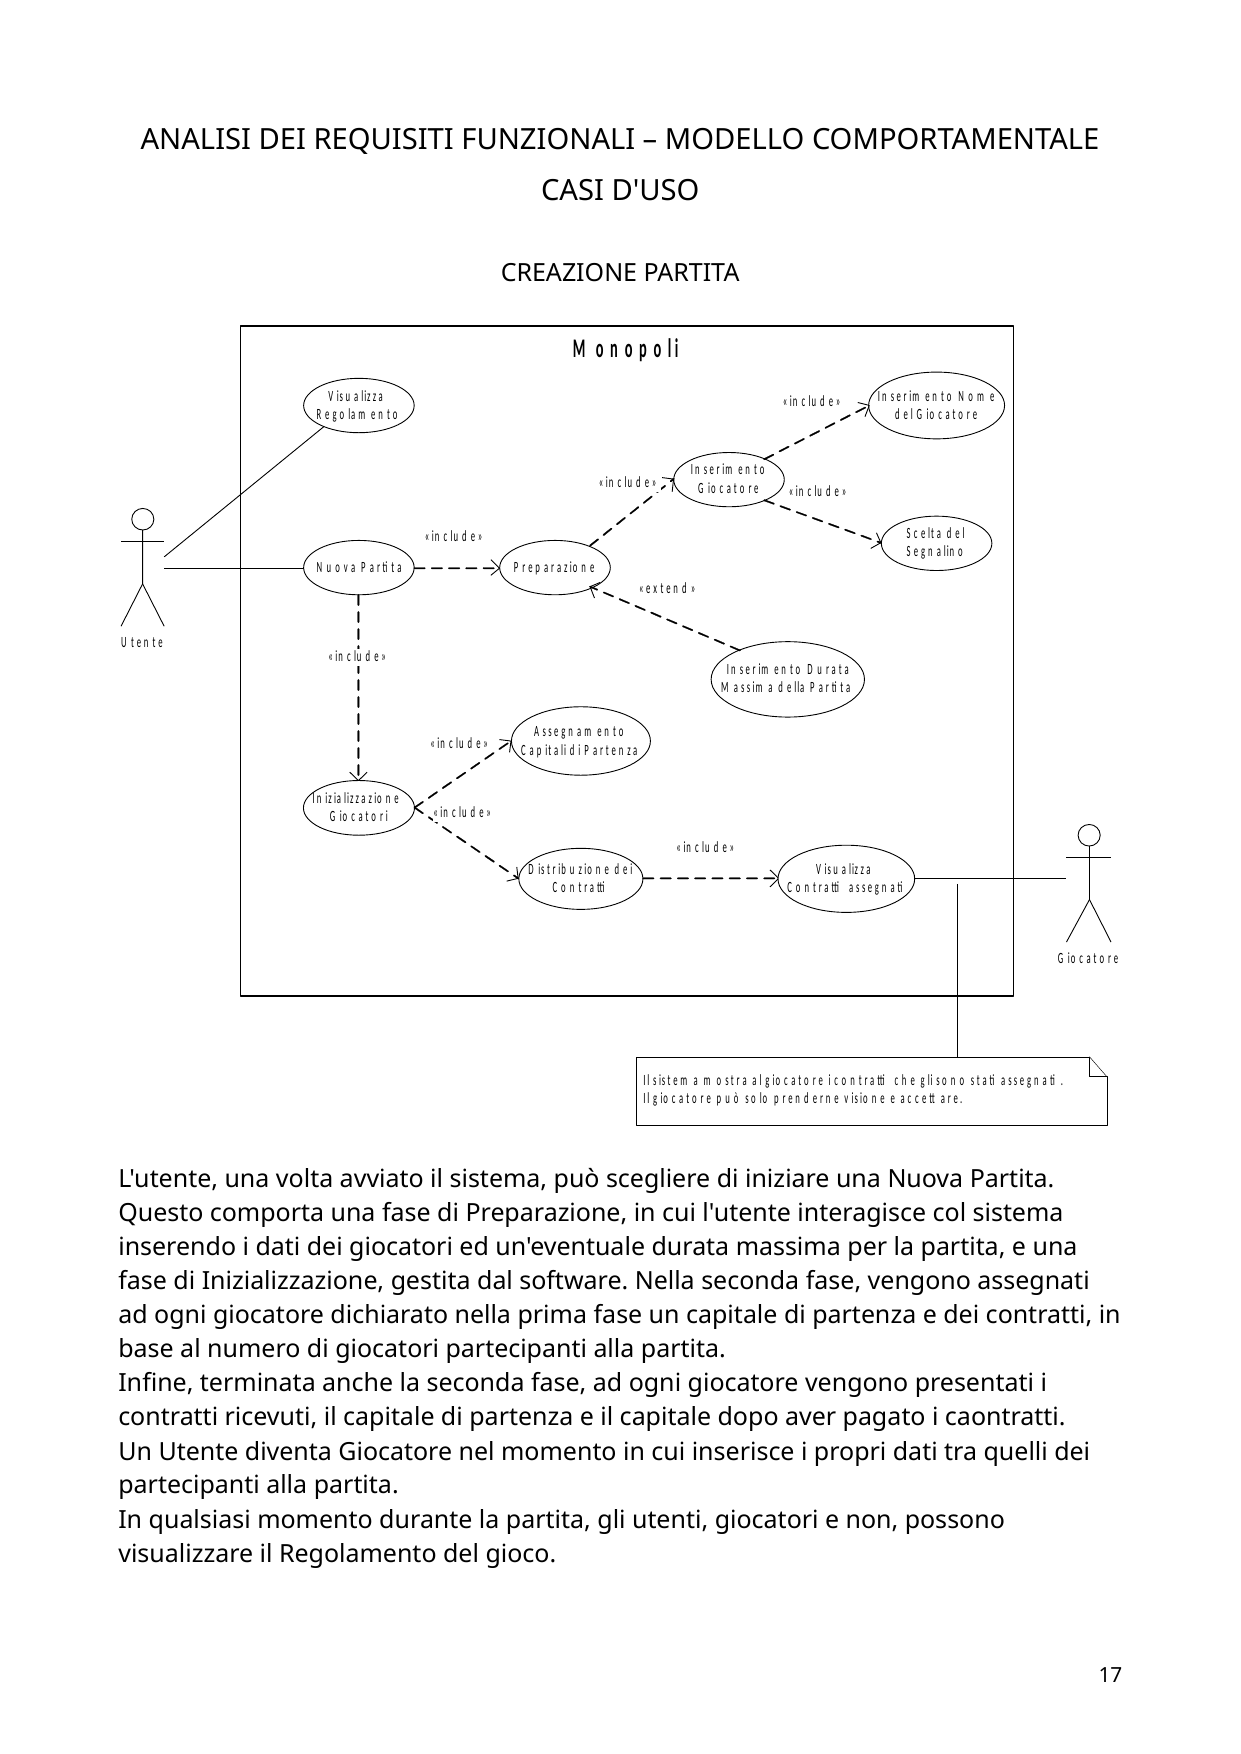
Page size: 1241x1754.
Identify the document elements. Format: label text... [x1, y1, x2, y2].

text L'utente, una volta avviato il sistema, può scegliere di iniziare una Nuova Partita. Questo comporta una fase di Preparazione, in cui l'utente interagisce col sistema inserendo i dati dei giocatori ed un'eventuale durata massima per la partita, e una fase di Inizializzazione, gestita dal software. Nella seconda fase, vengono assegnati ad ogni giocatore dichiarato nella prima fase un capitale di partenza e dei contratti, in base al numero di giocatori partecipanti alla partita. [118, 1161, 1122, 1365]
text CASI D'USO [118, 169, 1122, 209]
text ANALISI DEI REQUISITI FUNZIONALI – MODELLO COMPORTAMENTALE [118, 118, 1122, 158]
text Un Utente diventa Giocatore nel momento in cui inserisce i propri dati tra quelli dei partecipanti alla partita. [118, 1433, 1122, 1501]
text In qualsiasi momento durante la partita, gli utenti, giocatori e non, possono visualizzare il Regolamento del gioco. [118, 1501, 1122, 1569]
text Infine, terminata anche la seconda fase, ad ogni giocatore vengono presentati i contratti ricevuti, il capitale di partenza e il capitale dopo aver pagato i caontratti. [118, 1365, 1122, 1433]
text CREAZIONE PARTITA [118, 255, 1122, 289]
